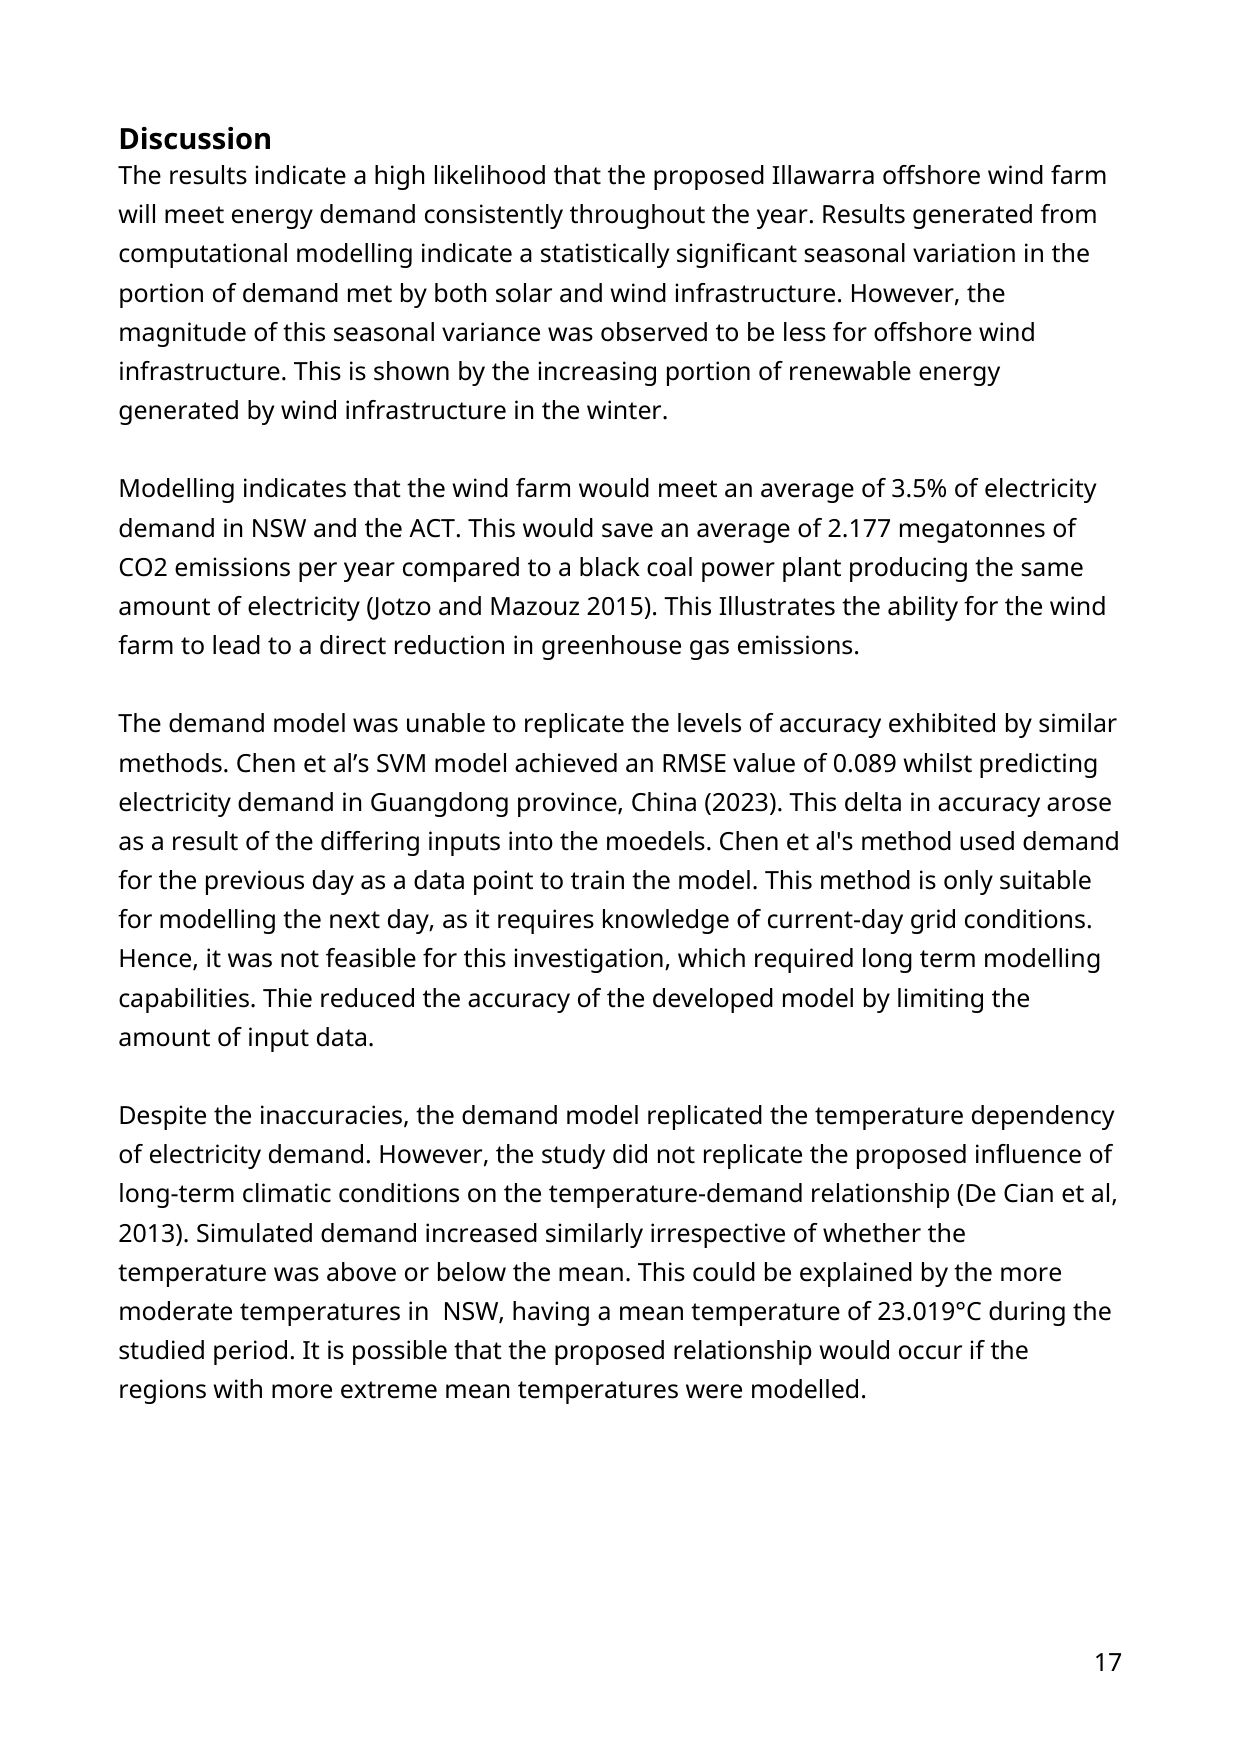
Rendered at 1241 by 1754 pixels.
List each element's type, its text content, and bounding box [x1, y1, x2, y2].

subtitle Discussion [118, 118, 1122, 158]
text Modelling indicates that the wind farm would meet an average of 3.5% of electricity demand in NSW and the ACT. This would save an average of 2.177 megatonnes of CO2 emissions per year compared to a black coal power plant producing the same amount of electricity (Jotzo and Mazouz 2015). This Illustrates the ability for the wind farm to lead to a direct reduction in greenhouse gas emissions. [118, 471, 1122, 662]
text Despite the inaccuracies, the demand model replicated the temperature dependency of electricity demand. However, the study did not replicate the proposed influence of long-term climatic conditions on the temperature-demand relationship (De Cian et al, 2013). Simulated demand increased similarly irrespective of whether the temperature was above or below the mean. This could be explained by the more moderate temperatures in NSW, having a mean temperature of 23.019°C during the studied period. It is possible that the proposed relationship would occur if the regions with more extreme mean temperatures were modelled. [118, 1098, 1122, 1406]
text The demand model was unable to replicate the levels of accuracy exhibited by similar methods. Chen et al’s SVM model achieved an RMSE value of 0.089 whilst predicting electricity demand in Guangdong province, China (2023). This delta in accuracy arose as a result of the differing inputs into the moedels. Chen et al's method used demand for the previous day as a data point to train the model. This method is only suitable for modelling the next day, as it requires knowledge of current-day grid conditions. Hence, it was not feasible for this investigation, which required long term modelling capabilities. Thie reduced the accuracy of the developed model by limiting the amount of input data. [118, 706, 1122, 1053]
text The results indicate a high likelihood that the proposed Illawarra offshore wind farm will meet energy demand consistently throughout the year. Results generated from computational modelling indicate a statistically significant seasonal variation in the portion of demand met by both solar and wind infrastructure. However, the magnitude of this seasonal variance was observed to be less for offshore wind infrastructure. This is shown by the increasing portion of renewable energy generated by wind infrastructure in the winter. [118, 158, 1122, 427]
